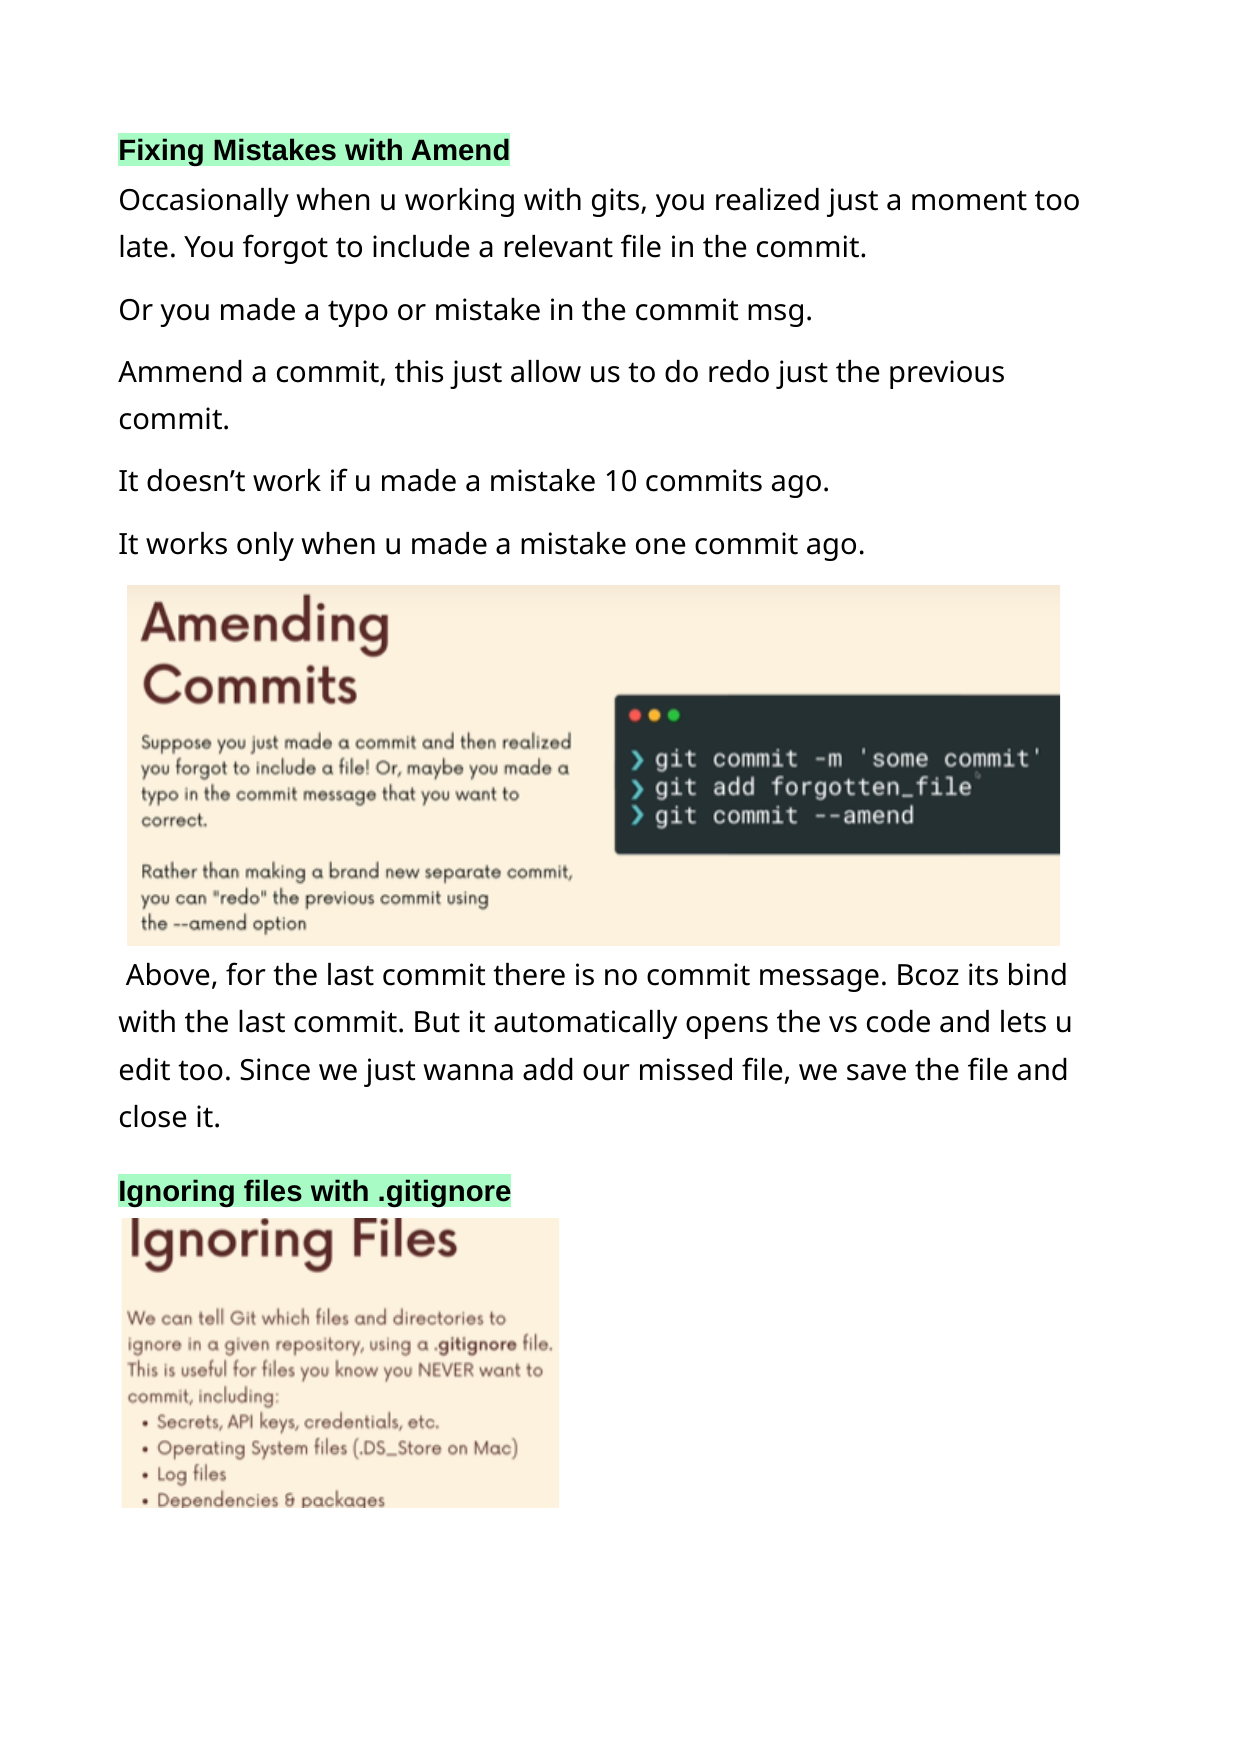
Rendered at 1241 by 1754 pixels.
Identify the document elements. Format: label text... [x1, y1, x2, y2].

subtitle Fixing Mistakes with Amend [510, 133, 1122, 166]
picture [127, 585, 1060, 946]
picture [121, 1218, 560, 1508]
subtitle Ignoring files with .gitignore [118, 1173, 1122, 1207]
text It doesn’t work if u made a mistake 10 commits ago. [118, 461, 1122, 500]
text Above, for the last commit there is no commit message. Bcoz its bind with the last commit. But it automatically opens the vs code and lets u edit too. Since we just wanna add our missed file, we save the file and close it. [118, 585, 1122, 1136]
text Or you made a typo or mistake in the commit msg. [118, 289, 1122, 328]
text It works only when u made a mistake one commit ago. [118, 523, 1122, 563]
text Occasionally when u working with gits, you realized just a moment too late. You forgot to include a relevant file in the commit. [118, 179, 1122, 266]
text Ammend a commit, this just allow us to do redo just the previous commit. [118, 351, 1122, 438]
